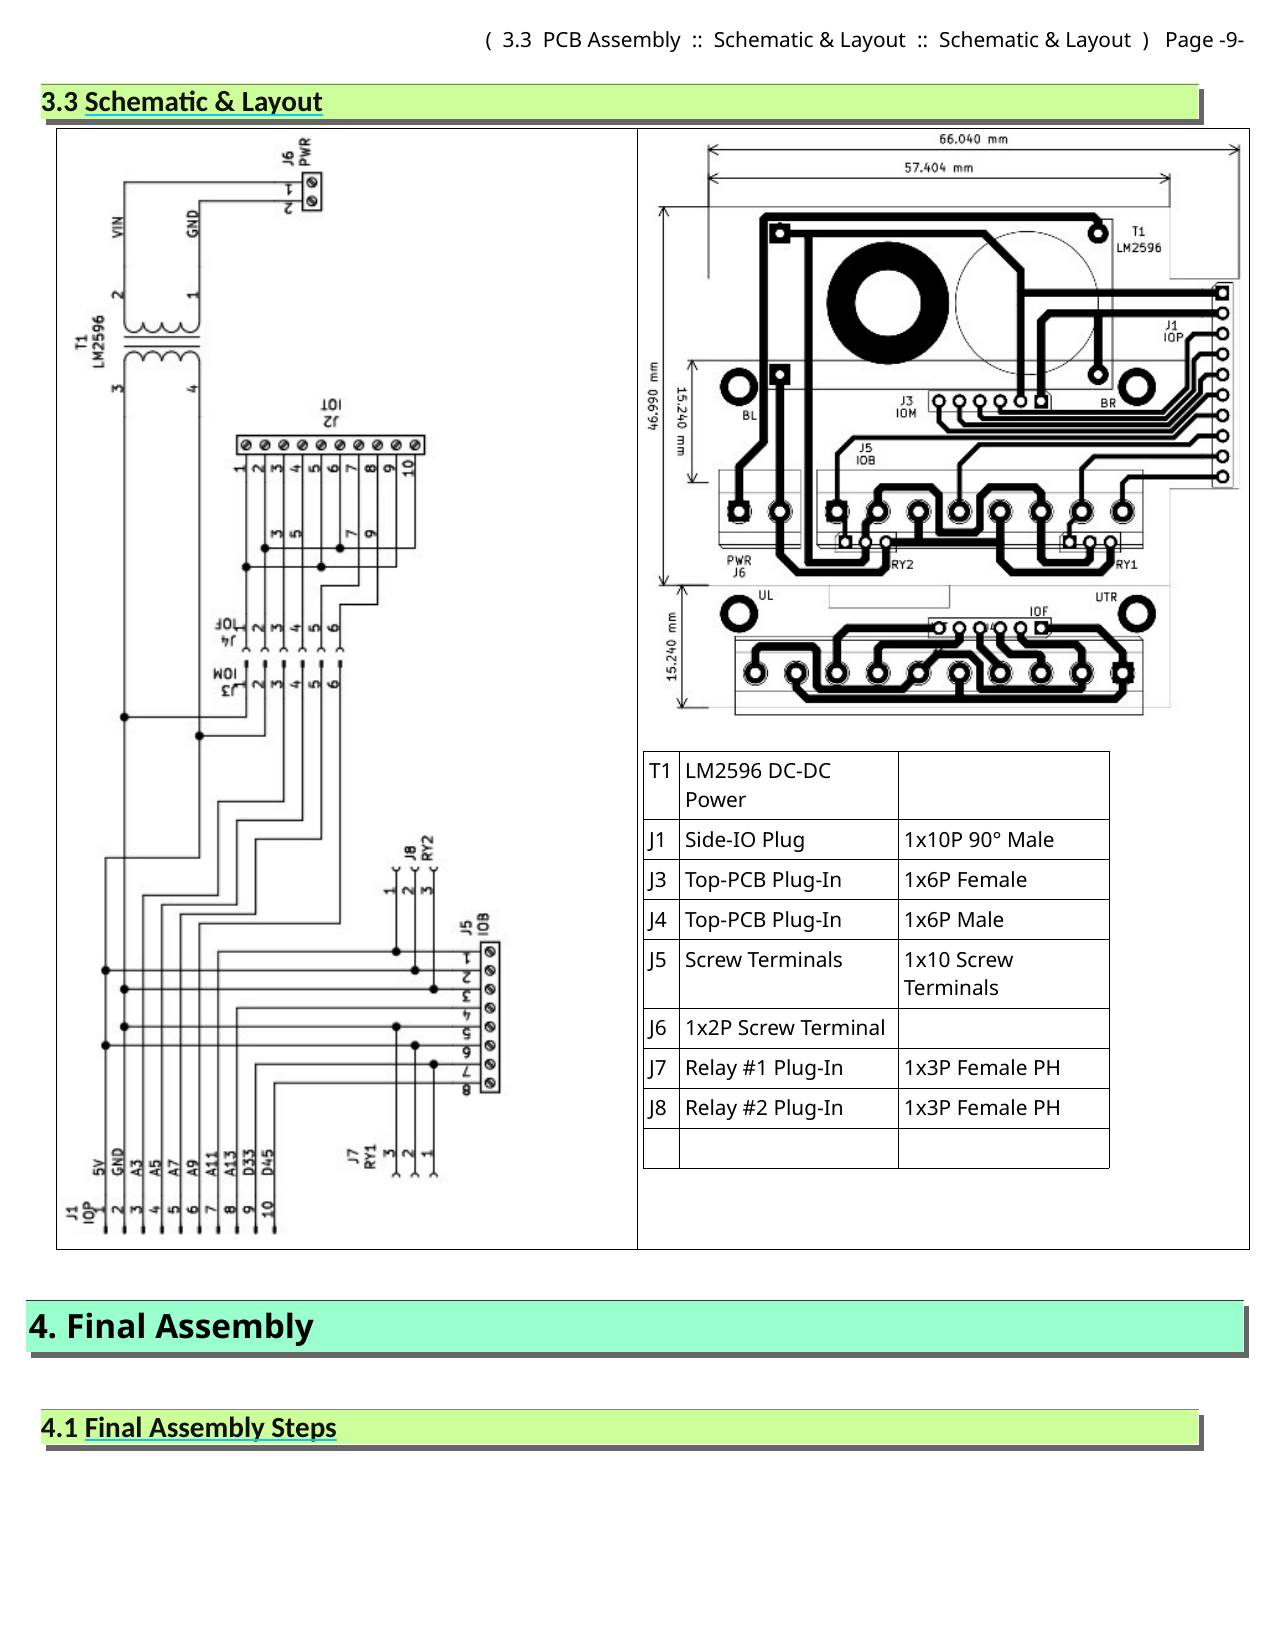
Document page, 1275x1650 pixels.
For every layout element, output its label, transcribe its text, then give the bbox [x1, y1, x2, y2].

table_header T1 [644, 752, 679, 819]
table_cell Relay #2 Plug-In [680, 1089, 898, 1127]
table_cell [644, 1129, 679, 1167]
table_cell 1x3P Female PH [899, 1089, 1109, 1127]
table_cell J1 [644, 820, 679, 859]
table_cell Relay #1 Plug-In [680, 1049, 898, 1087]
table_cell J6 [644, 1009, 679, 1047]
table_cell J8 [644, 1089, 679, 1127]
table_cell J5 [644, 940, 679, 1007]
table_cell 1x2P Screw Terminal [680, 1009, 898, 1047]
table_cell 1x10 Screw Terminals [899, 940, 1109, 1007]
table_cell 1x6P Male [899, 900, 1109, 939]
table_cell Screw Terminals [680, 940, 898, 1007]
table_cell J7 [644, 1049, 679, 1087]
subtitle Schematic & Layout [41, 85, 1198, 119]
table_cell Top-PCB Plug-In [680, 860, 898, 899]
table_header [57, 129, 637, 1249]
table_cell Top-PCB Plug-In [680, 900, 898, 939]
table_header [899, 752, 1109, 819]
table_cell 1x10P 90° Male [899, 820, 1109, 859]
table_cell J4 [644, 900, 679, 939]
picture [61, 134, 510, 1244]
subtitle Final Assembly [26, 1301, 1243, 1352]
table_cell Side-IO Plug [680, 820, 898, 859]
subtitle Final Assembly Steps [41, 1410, 1198, 1444]
table_cell [680, 1129, 898, 1167]
table_header [638, 129, 1249, 1249]
table_cell 1x3P Female PH [899, 1049, 1109, 1087]
picture [643, 134, 1244, 723]
table_cell J3 [644, 860, 679, 899]
table_cell [899, 1129, 1109, 1167]
table_header LM2596 DC-DC Power [680, 752, 898, 819]
table_cell 1x6P Female [899, 860, 1109, 899]
table_cell [899, 1009, 1109, 1047]
